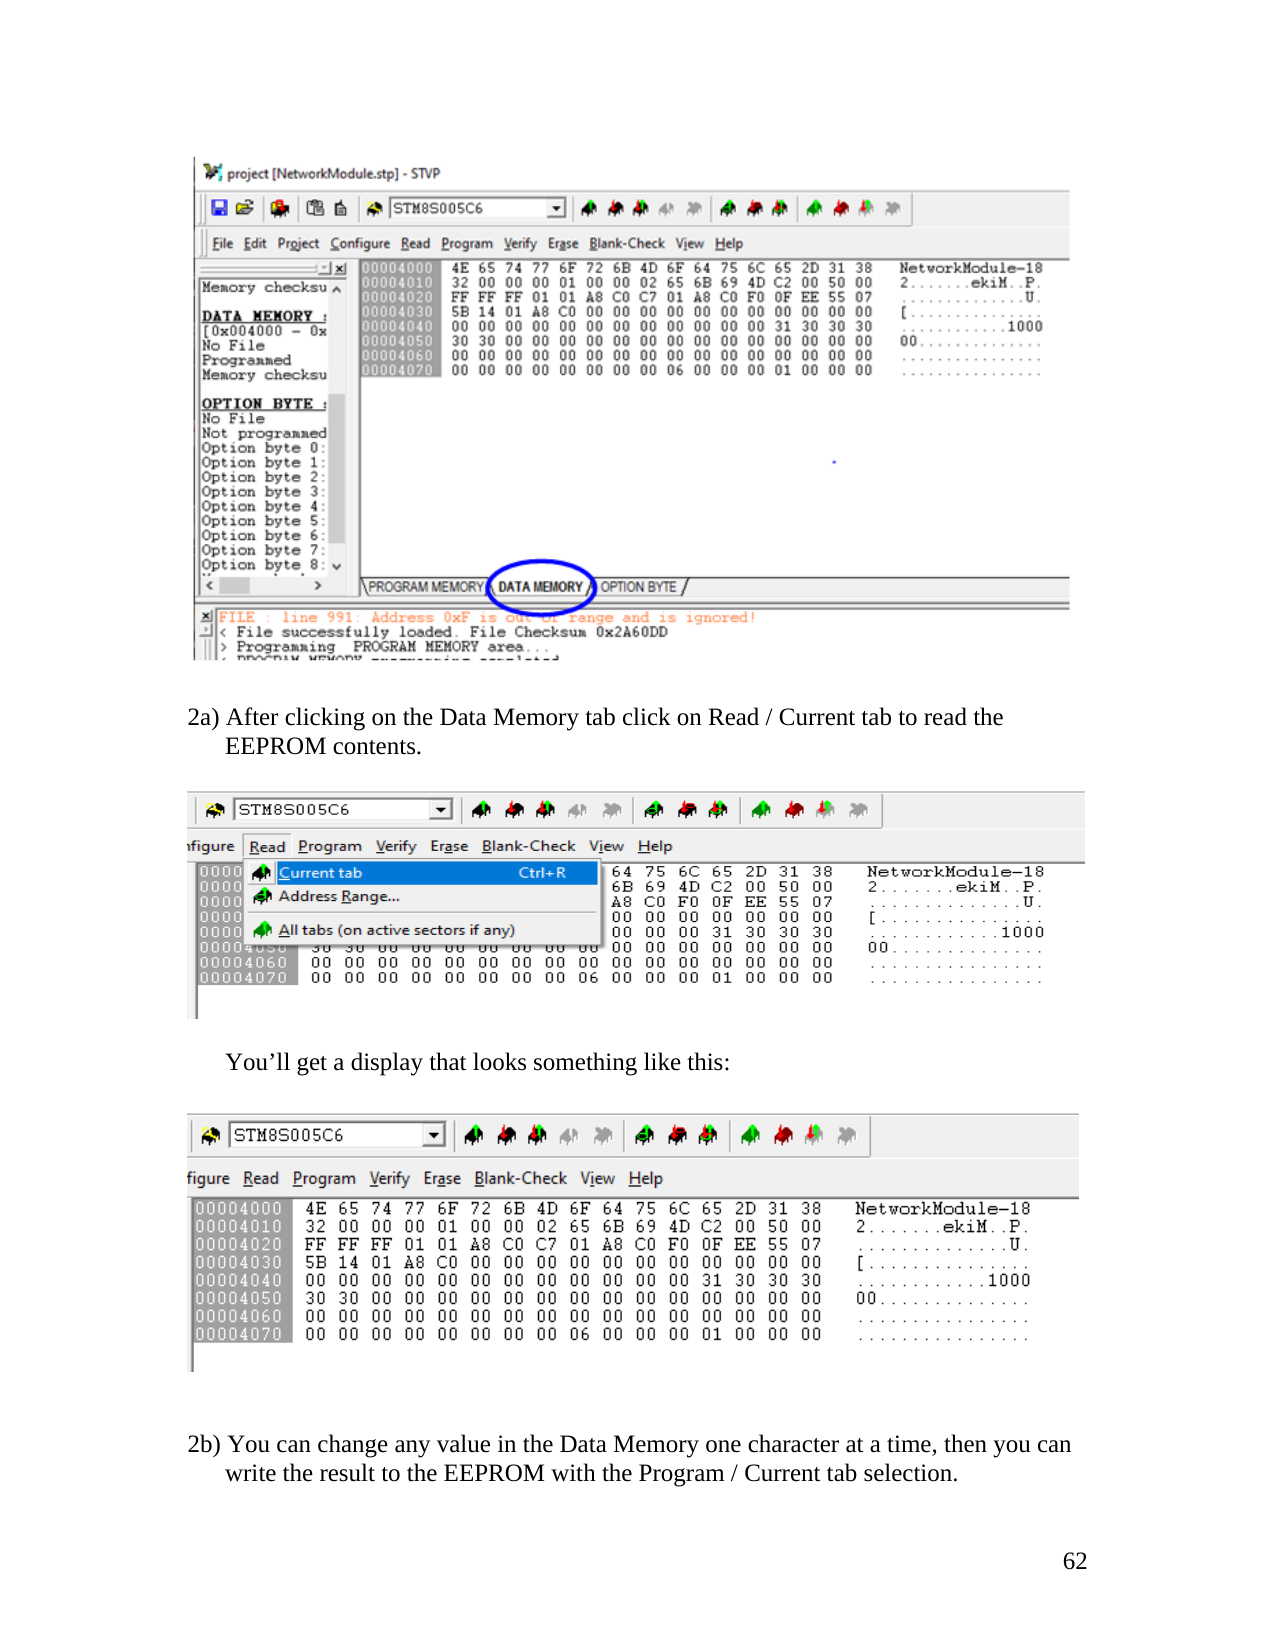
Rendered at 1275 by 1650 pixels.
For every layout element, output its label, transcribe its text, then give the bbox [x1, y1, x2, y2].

text 2a) After clicking on the Data Memory tab click on Read / Current tab to read the EEPROM contents. [187, 702, 1087, 760]
picture [187, 149, 1082, 674]
text You’ll get a display that looks something like this: [225, 1047, 1087, 1076]
picture [187, 788, 1085, 1019]
text 2b) You can change any value in the Data Memory one character at a time, then you can write the result to the EEPROM with the Program / Current tab selection. [187, 1429, 1087, 1487]
picture [187, 1104, 1079, 1372]
